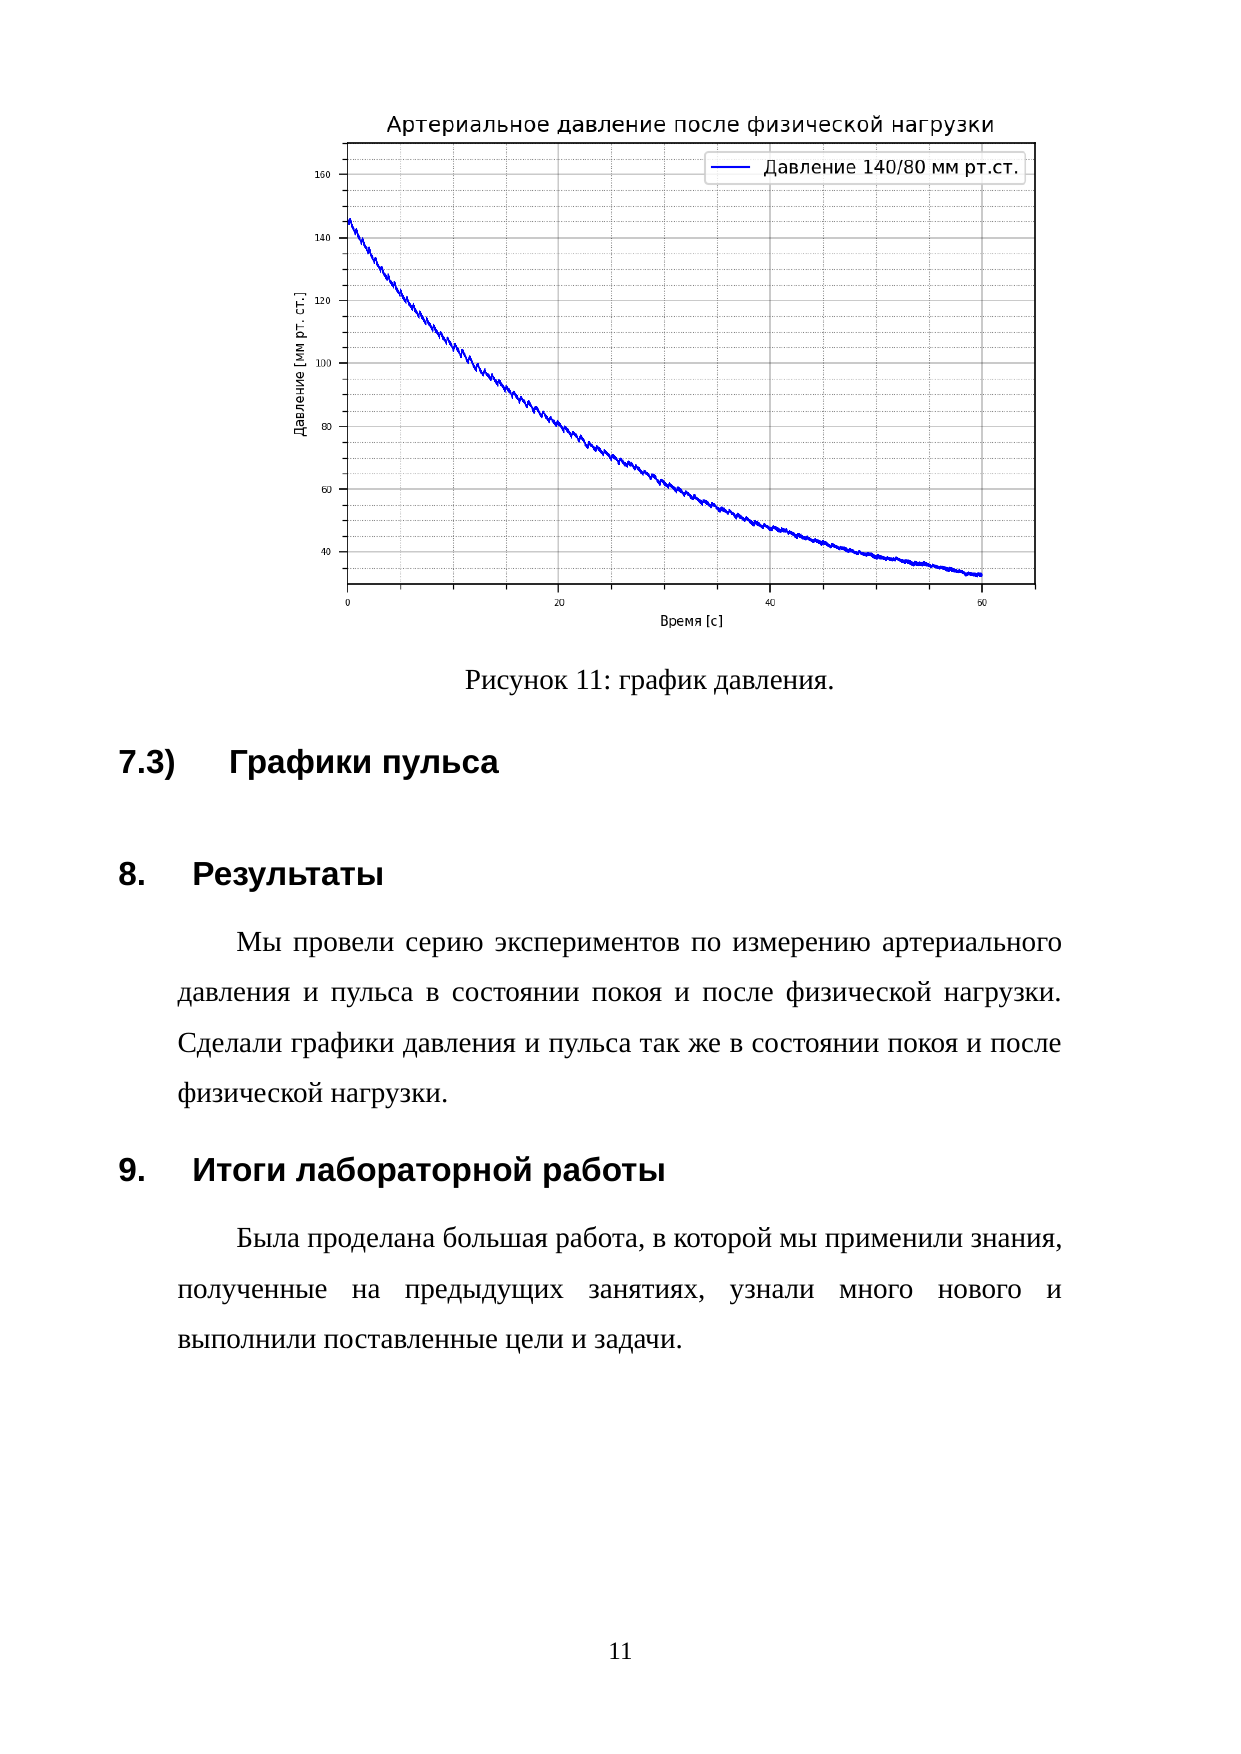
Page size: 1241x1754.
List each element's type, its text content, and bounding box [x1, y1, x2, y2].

text Была проделана большая работа, в которой мы применили знания, полученные на предыдущих занятиях, узнали много нового и выполнили поставленные цели и задачи. [177, 1220, 1063, 1354]
text Рисунок 11: график давления. [177, 662, 1063, 696]
subtitle Графики пульса [118, 742, 1122, 780]
text Мы провели серию экспериментов по измерению артериального давления и пульса в состоянии покоя и после физической нагрузки. Сделали графики давления и пульса так же в состоянии покоя и после физической нагрузки. [177, 924, 1063, 1108]
subtitle Результаты [118, 854, 1122, 892]
subtitle Итоги лабораторной работы [118, 1150, 1122, 1189]
